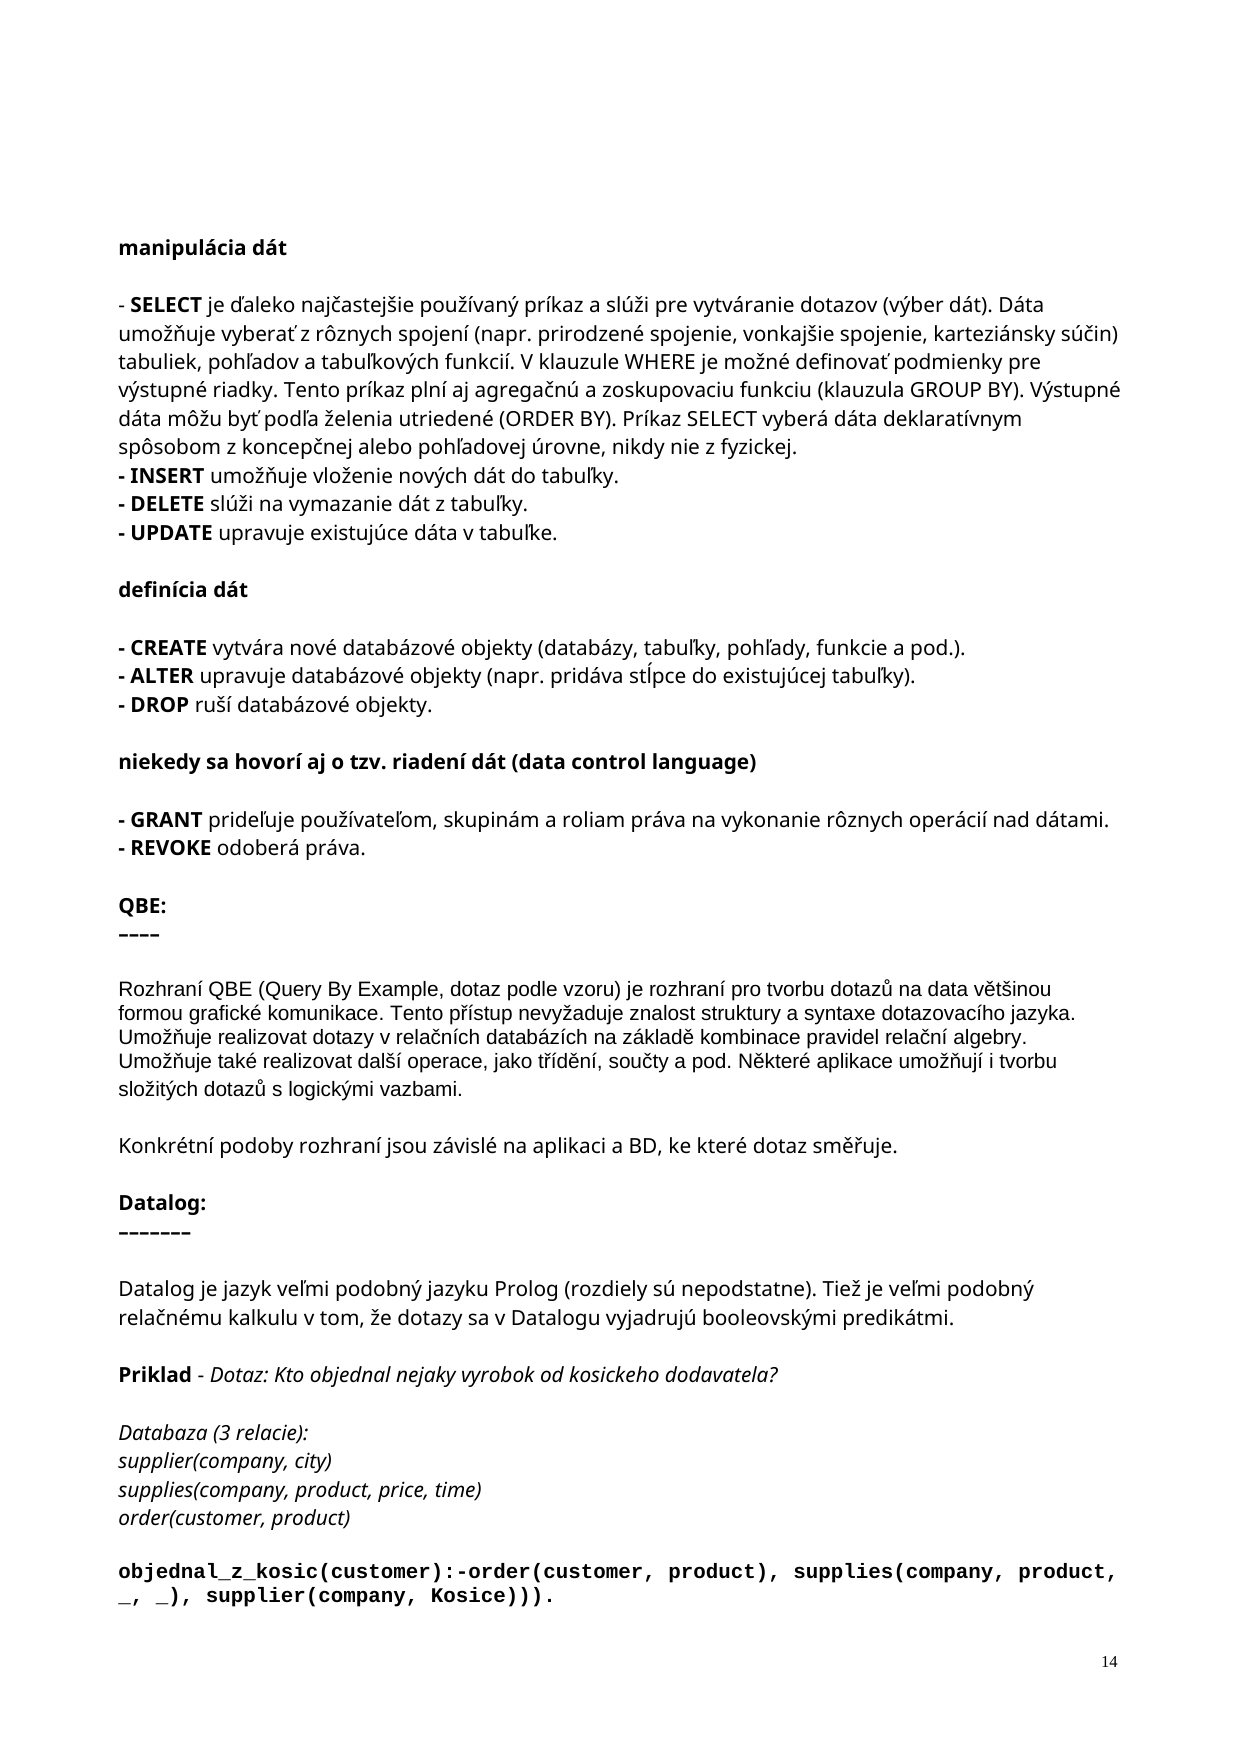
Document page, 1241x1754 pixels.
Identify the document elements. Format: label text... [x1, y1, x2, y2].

text niekedy sa hovorí aj o tzv. riadení dát (data control language) [118, 747, 1122, 776]
text Datalog je jazyk veľmi podobný jazyku Prolog (rozdiely sú nepodstatne). Tiež je veľmi podobný relačnému kalkulu v tom, že dotazy sa v Datalogu vyjadrujú booleovskými predikátmi. [118, 1274, 1122, 1331]
text definícia dát [118, 575, 1122, 604]
text objednal_z_kosic(customer):-order(customer, product), supplies(company, product, _, _), supplier(company, Kosice))). [118, 1561, 1122, 1608]
text manipulácia dát - SELECT je ďaleko najčastejšie používaný príkaz a slúži pre vytváranie dotazov (výber dát). Dáta umožňuje vyberať z rôznych spojení (napr. prirodzené spojenie, vonkajšie spojenie, karteziánsky súčin) tabuliek, pohľadov a tabuľkových funkcií. V klauzule WHERE je možné definovať podmienky pre výstupné riadky. Tento príkaz plní aj agregačnú a zoskupovaciu funkciu (klauzula GROUP BY). Výstupné dáta môžu byť podľa želenia utriedené (ORDER BY). Príkaz SELECT vyberá dáta deklaratívnym spôsobom z koncepčnej alebo pohľadovej úrovne, nikdy nie z fyzickej. - INSERT umožňuje vloženie nových dát do tabuľky. - DELETE slúži na vymazanie dát z tabuľky. - UPDATE upravuje existujúce dáta v tabuľke. [118, 233, 1122, 546]
text Priklad - Dotaz: Kto objednal nejaky vyrobok od kosickeho dodavatela? [118, 1361, 1122, 1389]
text Datalog: ––––––– [118, 1188, 1122, 1245]
text - CREATE vytvára nové databázové objekty (databázy, tabuľky, pohľady, funkcie a pod.). - ALTER upravuje databázové objekty (napr. pridáva stĺpce do existujúcej tabuľky). - DROP ruší databázové objekty. [118, 633, 1122, 718]
text Rozhraní QBE (Query By Example, dotaz podle vzoru) je rozhraní pro tvorbu dotazů na data většinou formou grafické komunikace. Tento přístup nevyžaduje znalost struktury a syntaxe dotazovacího jazyka. Umožňuje realizovat dotazy v relačních databázích na základě kombinace pravidel relační algebry. Umožňuje také realizovat další operace, jako třídění, součty a pod. Některé aplikace umožňují i tvorbu složitých dotazů s logickými vazbami. [118, 977, 1122, 1102]
text Konkrétní podoby rozhraní jsou závislé na aplikaci a BD, ke které dotaz směřuje. [118, 1131, 1122, 1159]
text Databaza (3 relacie): supplier(company, city) supplies(company, product, price, time) order(customer, product) [118, 1418, 1122, 1532]
text - GRANT prideľuje používateľom, skupinám a roliam práva na vykonanie rôznych operácií nad dátami. - REVOKE odoberá práva. [118, 805, 1122, 862]
text QBE: –––– [118, 891, 1122, 948]
